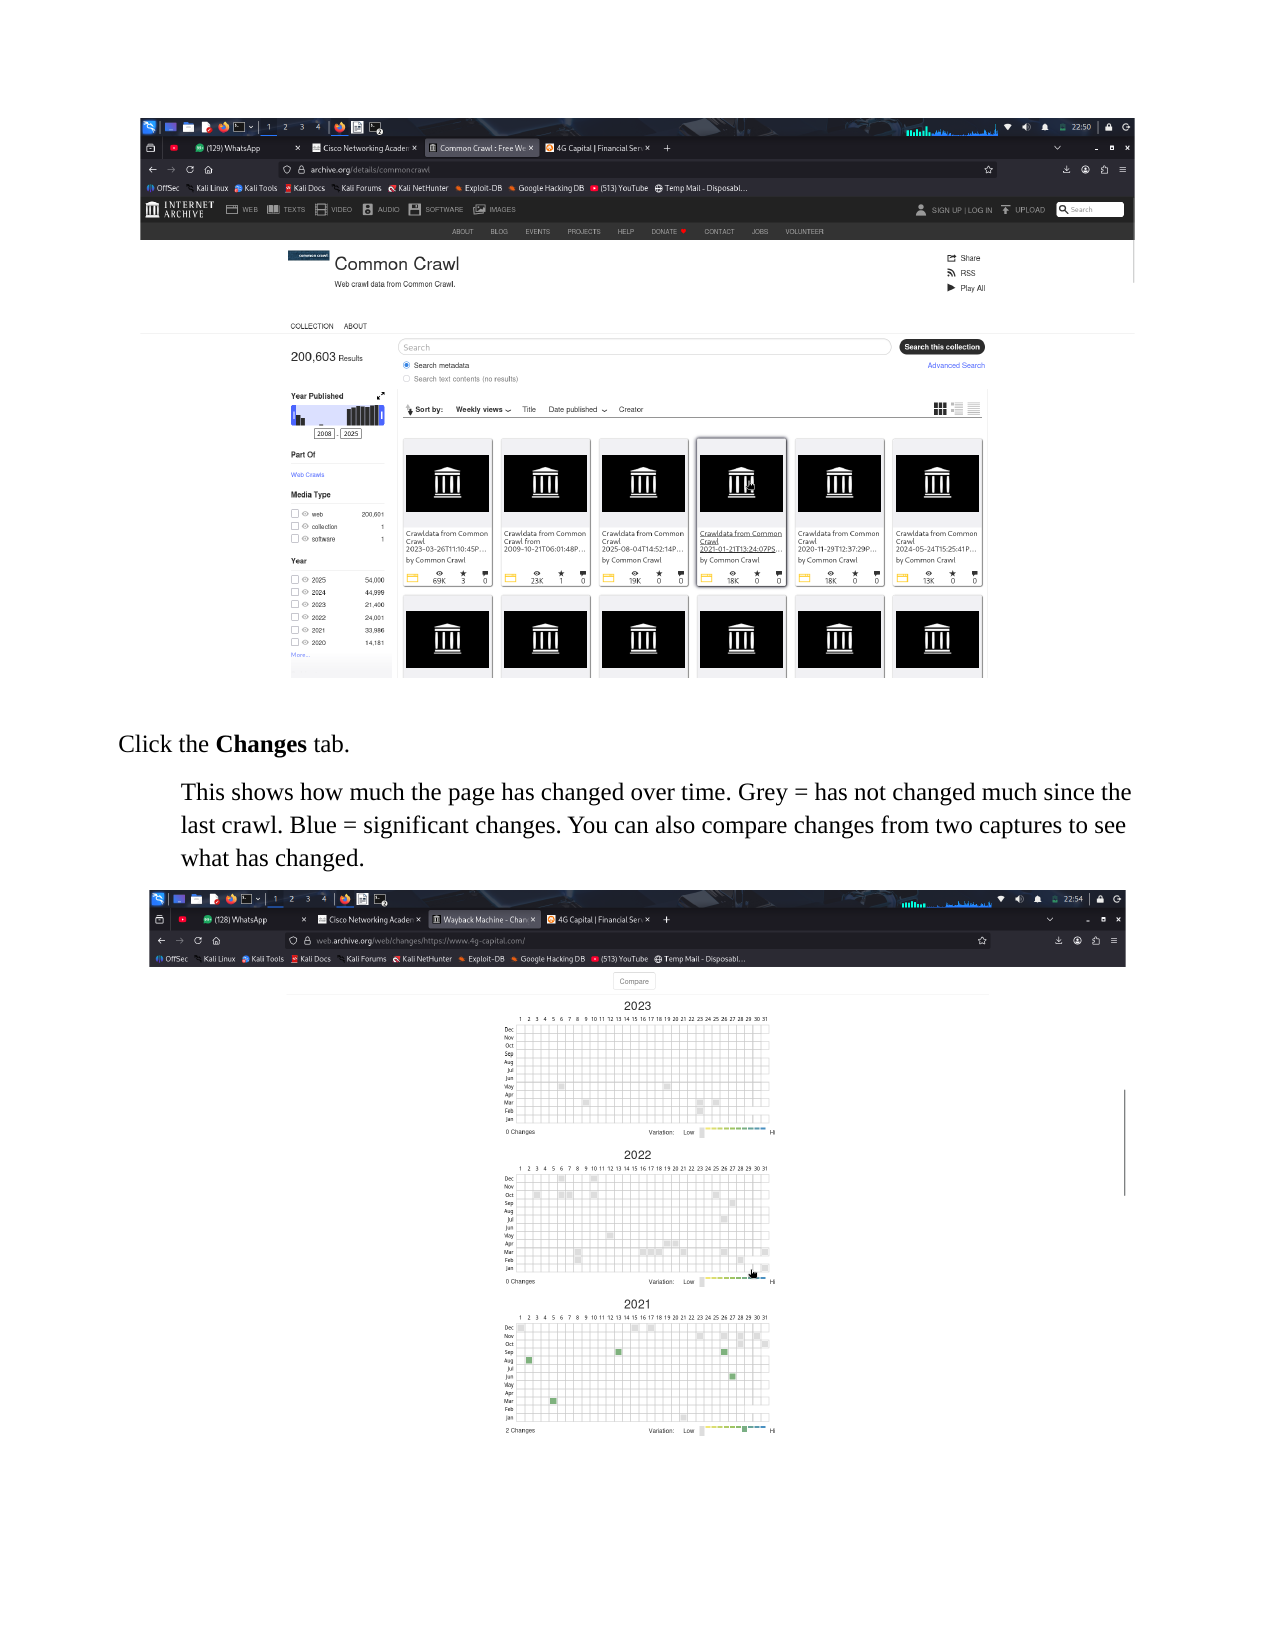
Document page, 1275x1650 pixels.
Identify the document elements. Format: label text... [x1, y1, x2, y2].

text Click the Changes tab. [118, 729, 1157, 758]
picture [149, 890, 1126, 1440]
picture [140, 118, 1135, 678]
text This shows how much the page has changed over time. Grey = has not changed much since the last crawl. Blue = significant changes. You can also compare changes from two captures to see what has changed. [181, 777, 1157, 872]
